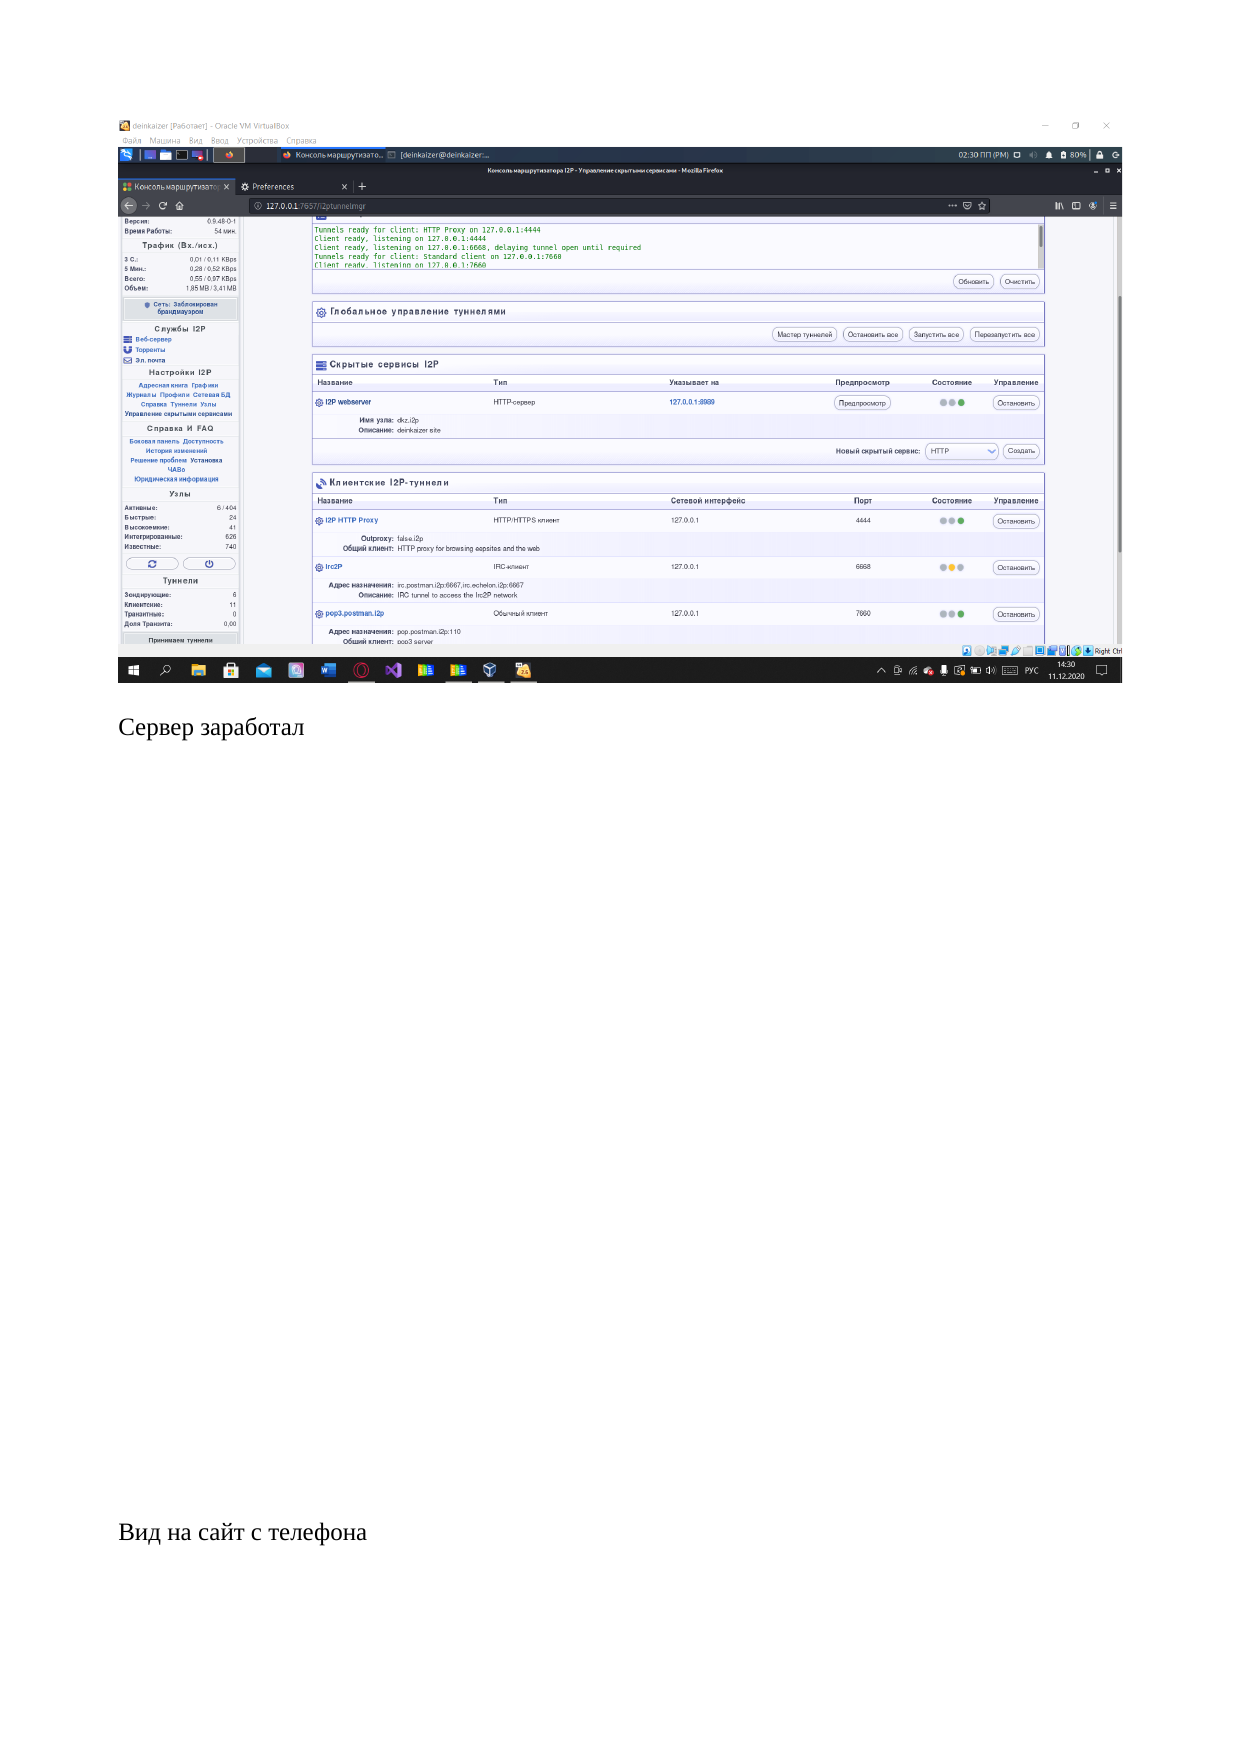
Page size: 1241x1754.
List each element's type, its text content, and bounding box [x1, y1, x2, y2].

text Сервер заработал [118, 712, 1122, 740]
picture [118, 118, 1123, 683]
text Вид на сайт с телефона [118, 1517, 1122, 1545]
